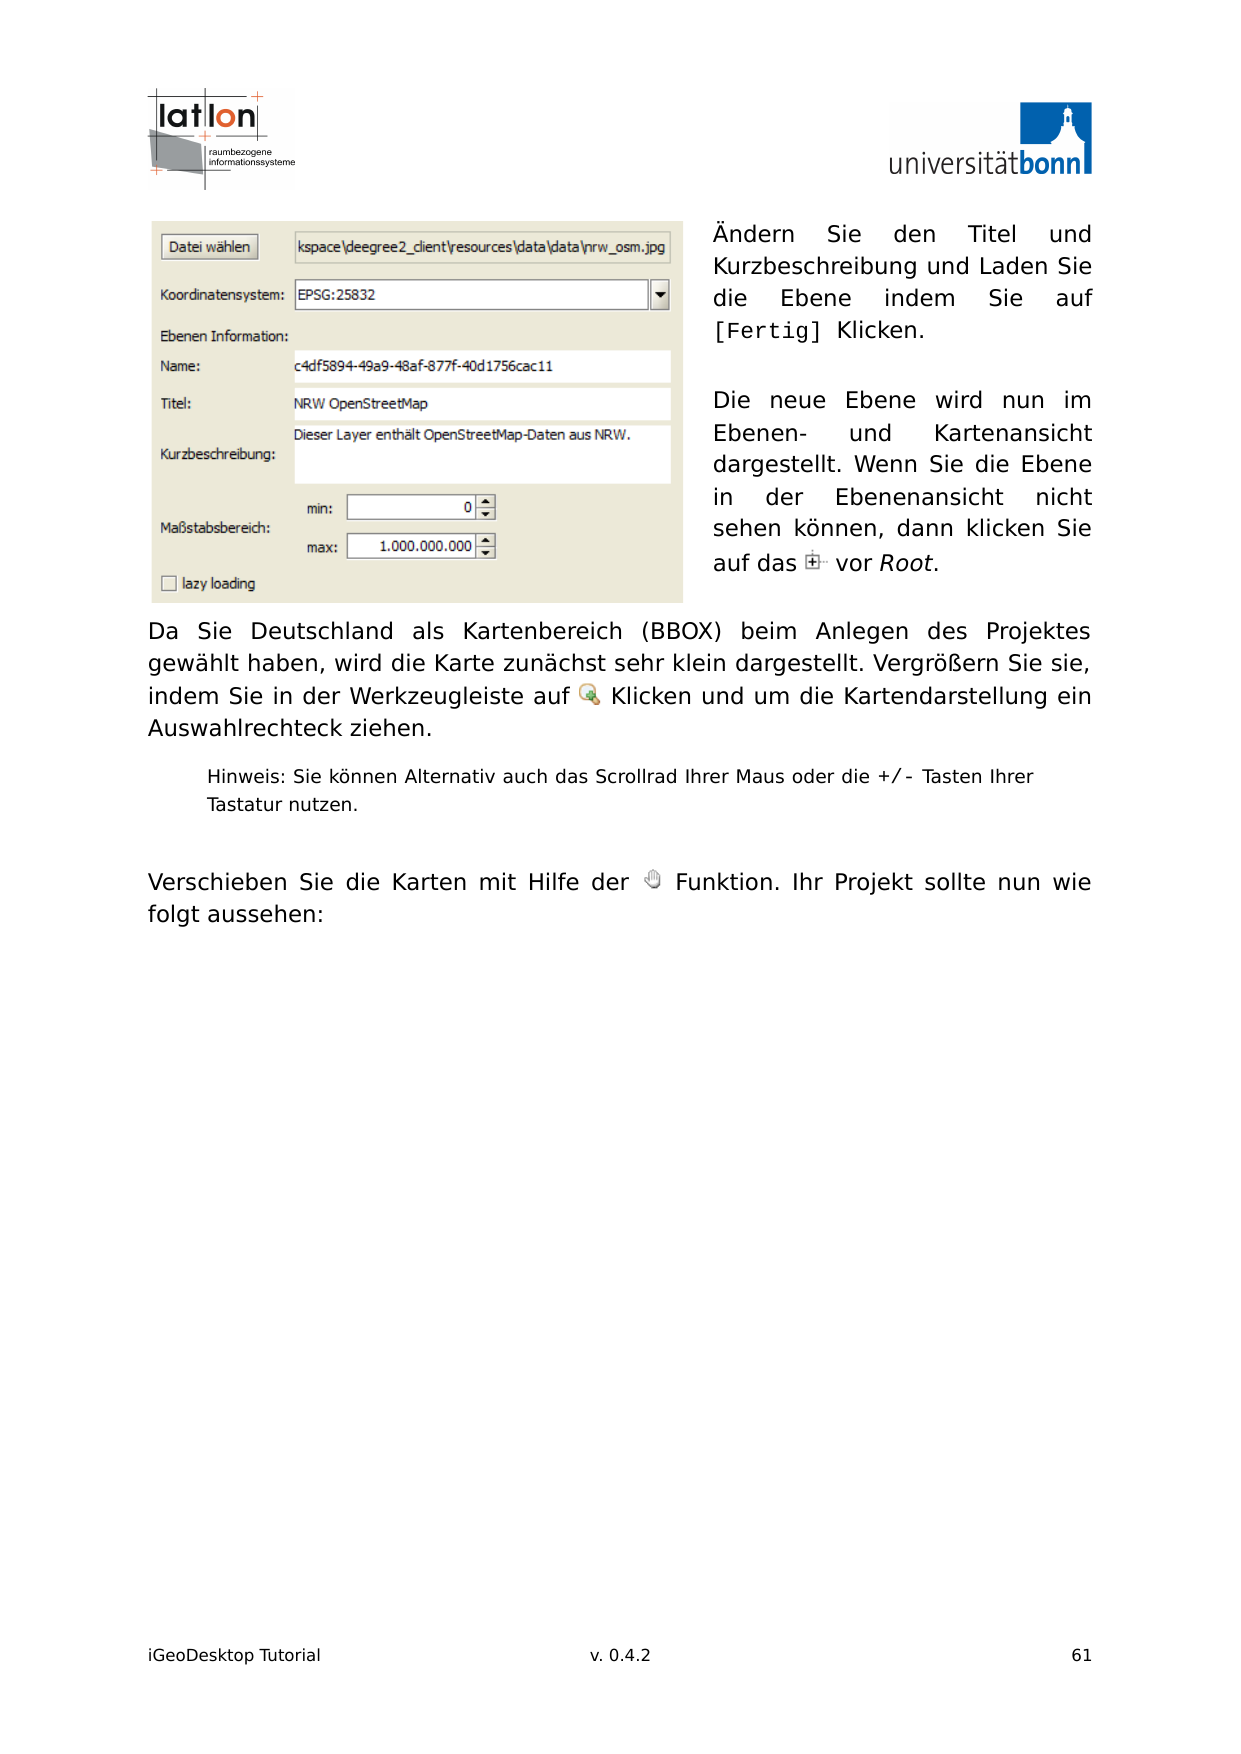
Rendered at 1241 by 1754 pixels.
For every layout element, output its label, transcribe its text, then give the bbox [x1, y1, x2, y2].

text Die neue Ebene wird nun im Ebenen- und Kartenansicht dargestellt. Wenn Sie die Ebene in der Ebenenansicht nicht sehen können, dann klicken Sie auf das vor Root. [684, 388, 1092, 576]
text Ändern Sie den Titel und Kurzbeschreibung und Laden Sie die Ebene indem Sie auf [Fertig] Klicken. [684, 221, 1092, 345]
picture [147, 88, 295, 190]
picture [151, 221, 684, 603]
picture [641, 867, 664, 891]
picture [889, 102, 1093, 174]
text Da Sie Deutschland als Kartenbereich (BBOX) beim Anlegen des Projektes gewählt haben, wird die Karte zunächst sehr klein dargestellt. Vergrößern Sie sie, indem Sie in der Werkzeugleiste auf Klicken und um die Kartendarstellung ein Auswahlrechteck ziehen. [148, 618, 1092, 742]
picture [804, 547, 828, 571]
text Verschieben Sie die Karten mit Hilfe der Funktion. Ihr Projekt sollte nun wie folgt aussehen: [148, 868, 1092, 928]
text Hinweis: Sie können Alternativ auch das Scrollrad Ihrer Maus oder die +/- Tasten Ihrer Tastatur nutzen. [207, 766, 1033, 816]
picture [579, 682, 602, 705]
